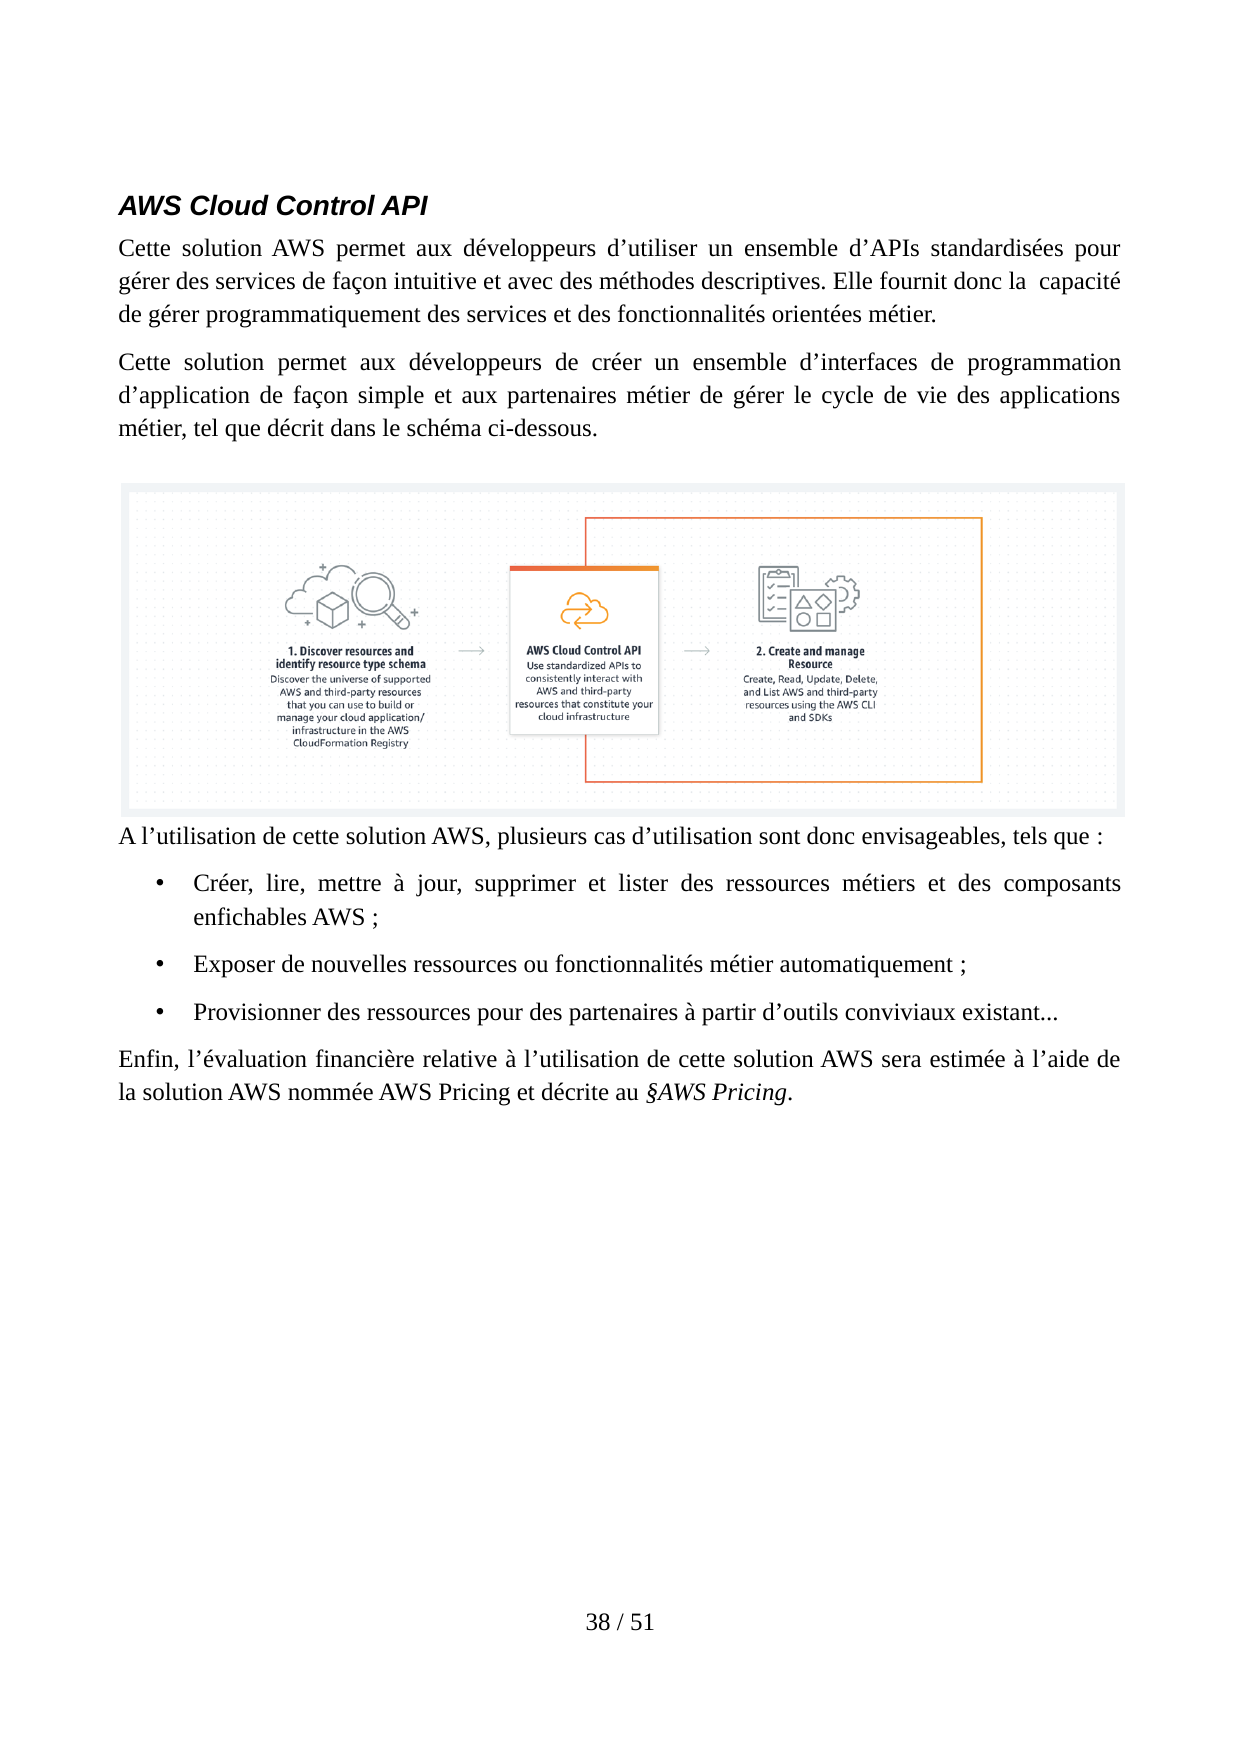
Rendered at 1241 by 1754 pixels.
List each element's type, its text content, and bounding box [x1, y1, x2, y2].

text Enfin, l’évaluation financière relative à l’utilisation de cette solution AWS sera estimée à l’aide de la solution AWS nommée AWS Pricing et décrite au §AWS Pricing. [118, 1044, 1122, 1106]
text Cette solution AWS permet aux développeurs d’utiliser un ensemble d’APIs standardisées pour gérer des services de façon intuitive et avec des méthodes descriptives. Elle fournit donc la capacité de gérer programmatiquement des services et des fonctionnalités orientées métier. [118, 233, 1122, 328]
list Provisionner des ressources pour des partenaires à partir d’outils conviviaux existant... [156, 997, 1122, 1026]
text Cette solution permet aux développeurs de créer un ensemble d’interfaces de programmation d’application de façon simple et aux partenaires métier de gérer le cycle de vie des applications métier, tel que décrit dans le schéma ci-dessous. [118, 347, 1122, 442]
text A l’utilisation de cette solution AWS, plusieurs cas d’utilisation sont donc envisageables, tels que : [118, 461, 1122, 850]
picture [121, 483, 1125, 817]
list Créer, lire, mettre à jour, supprimer et lister des ressources métiers et des composants enfichables AWS ; [156, 868, 1122, 930]
subtitle AWS Cloud Control API [118, 189, 1122, 221]
list Exposer de nouvelles ressources ou fonctionnalités métier automatiquement ; [156, 949, 1122, 978]
